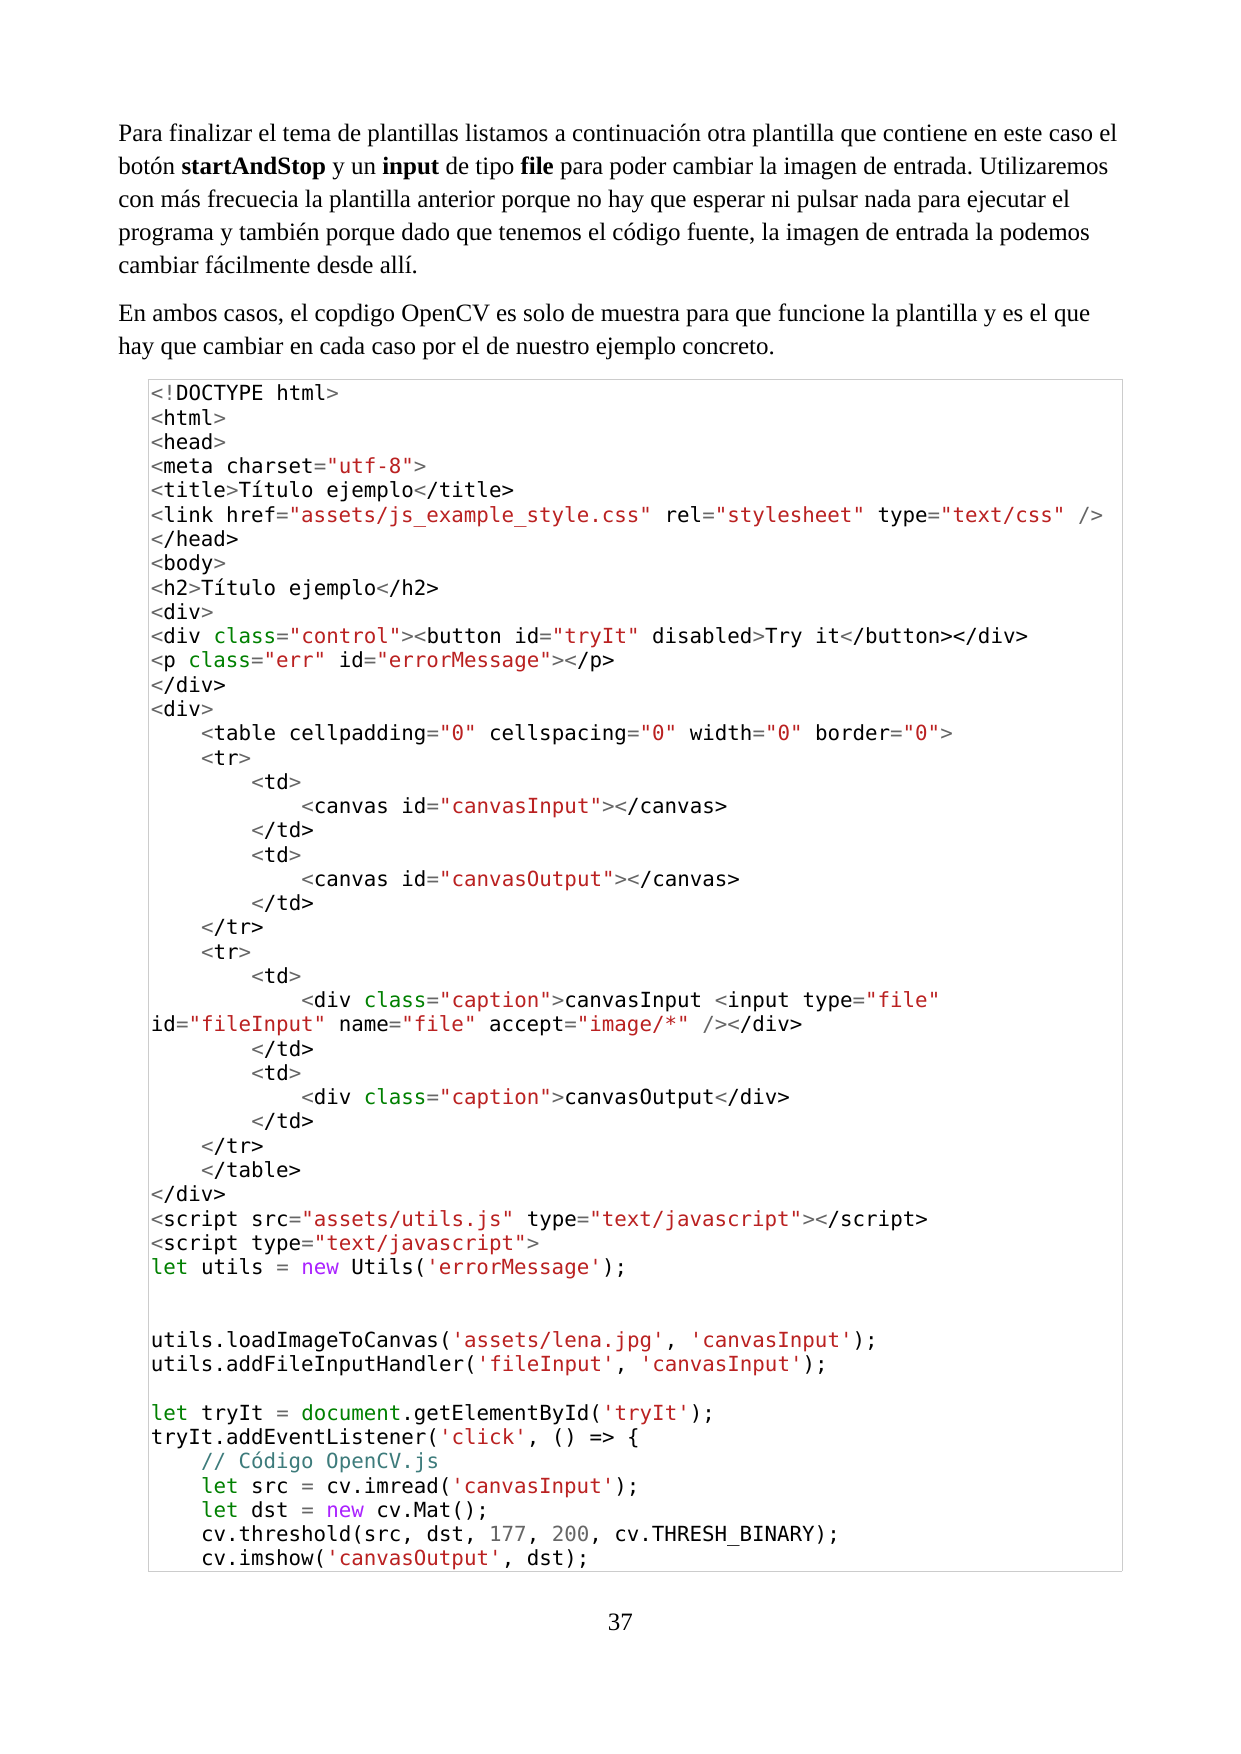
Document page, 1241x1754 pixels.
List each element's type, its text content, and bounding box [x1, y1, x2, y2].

text <head> [149, 427, 1122, 451]
text </table> [149, 1155, 1122, 1179]
text utils.addFileInputHandler('fileInput', 'canvasInput'); [149, 1349, 1122, 1377]
text </tr> [149, 1131, 1122, 1155]
text tryIt.addEventListener('click', () => { [149, 1422, 1122, 1446]
text </div> [149, 670, 1122, 694]
text <script type="text/javascript"> [149, 1228, 1122, 1252]
text En ambos casos, el copdigo OpenCV es solo de muestra para que funcione la plantilla y es el que hay que cambiar en cada caso por el de nuestro ejemplo concreto. [118, 298, 1122, 359]
text <tr> [149, 937, 1122, 961]
text <div class="caption">canvasInput <input type="file" id="fileInput" name="file" accept="image/*" /></div> [149, 985, 1122, 1034]
text let utils = new Utils('errorMessage'); [149, 1252, 1122, 1279]
text </td> [149, 1107, 1122, 1131]
text </td> [149, 815, 1122, 839]
text cv.threshold(src, dst, 177, 200, cv.THRESH_BINARY); [149, 1519, 1122, 1543]
text <td> [149, 839, 1122, 864]
text <canvas id="canvasOutput"></canvas> [149, 864, 1122, 888]
text <script src="assets/utils.js" type="text/javascript"></script> [149, 1204, 1122, 1228]
text cv.imshow('canvasOutput', dst); [149, 1543, 1122, 1571]
text <td> [149, 961, 1122, 985]
text </head> [149, 524, 1122, 548]
text <div> [149, 694, 1122, 718]
text <canvas id="canvasInput"></canvas> [149, 791, 1122, 815]
text <td> [149, 767, 1122, 791]
text let dst = new cv.Mat(); [149, 1495, 1122, 1519]
text Para finalizar el tema de plantillas listamos a continuación otra plantilla que contiene en este caso el botón startAndStop y un input de tipo file para poder cambiar la imagen de entrada. Utilizaremos con más frecuecia la plantilla anterior porque no hay que esperar ni pulsar nada para ejecutar el programa y también porque dado que tenemos el código fuente, la imagen de entrada la podemos cambiar fácilmente desde allí. [118, 118, 1122, 279]
text <div class="caption">canvasOutput</div> [149, 1082, 1122, 1107]
text <td> [149, 1058, 1122, 1082]
text <h2>Título ejemplo</h2> [149, 573, 1122, 597]
text </td> [149, 888, 1122, 912]
text // Código OpenCV.js [149, 1446, 1122, 1471]
text let tryIt = document.getElementById('tryIt'); [149, 1398, 1122, 1422]
text <!DOCTYPE html> [149, 380, 1122, 403]
text utils.loadImageToCanvas('assets/lena.jpg', 'canvasInput'); [149, 1325, 1122, 1349]
text <meta charset="utf-8"> [149, 451, 1122, 476]
text <link href="assets/js_example_style.css" rel="stylesheet" type="text/css" /> [149, 500, 1122, 524]
text <table cellpadding="0" cellspacing="0" width="0" border="0"> [149, 718, 1122, 742]
text <div class="control"><button id="tryIt" disabled>Try it</button></div> [149, 621, 1122, 645]
text <html> [149, 403, 1122, 427]
text <p class="err" id="errorMessage"></p> [149, 645, 1122, 670]
text <tr> [149, 742, 1122, 767]
text </div> [149, 1179, 1122, 1204]
text </tr> [149, 912, 1122, 937]
text <title>Título ejemplo</title> [149, 476, 1122, 500]
text let src = cv.imread('canvasInput'); [149, 1471, 1122, 1495]
text </td> [149, 1034, 1122, 1058]
text <div> [149, 597, 1122, 621]
text <body> [149, 548, 1122, 573]
